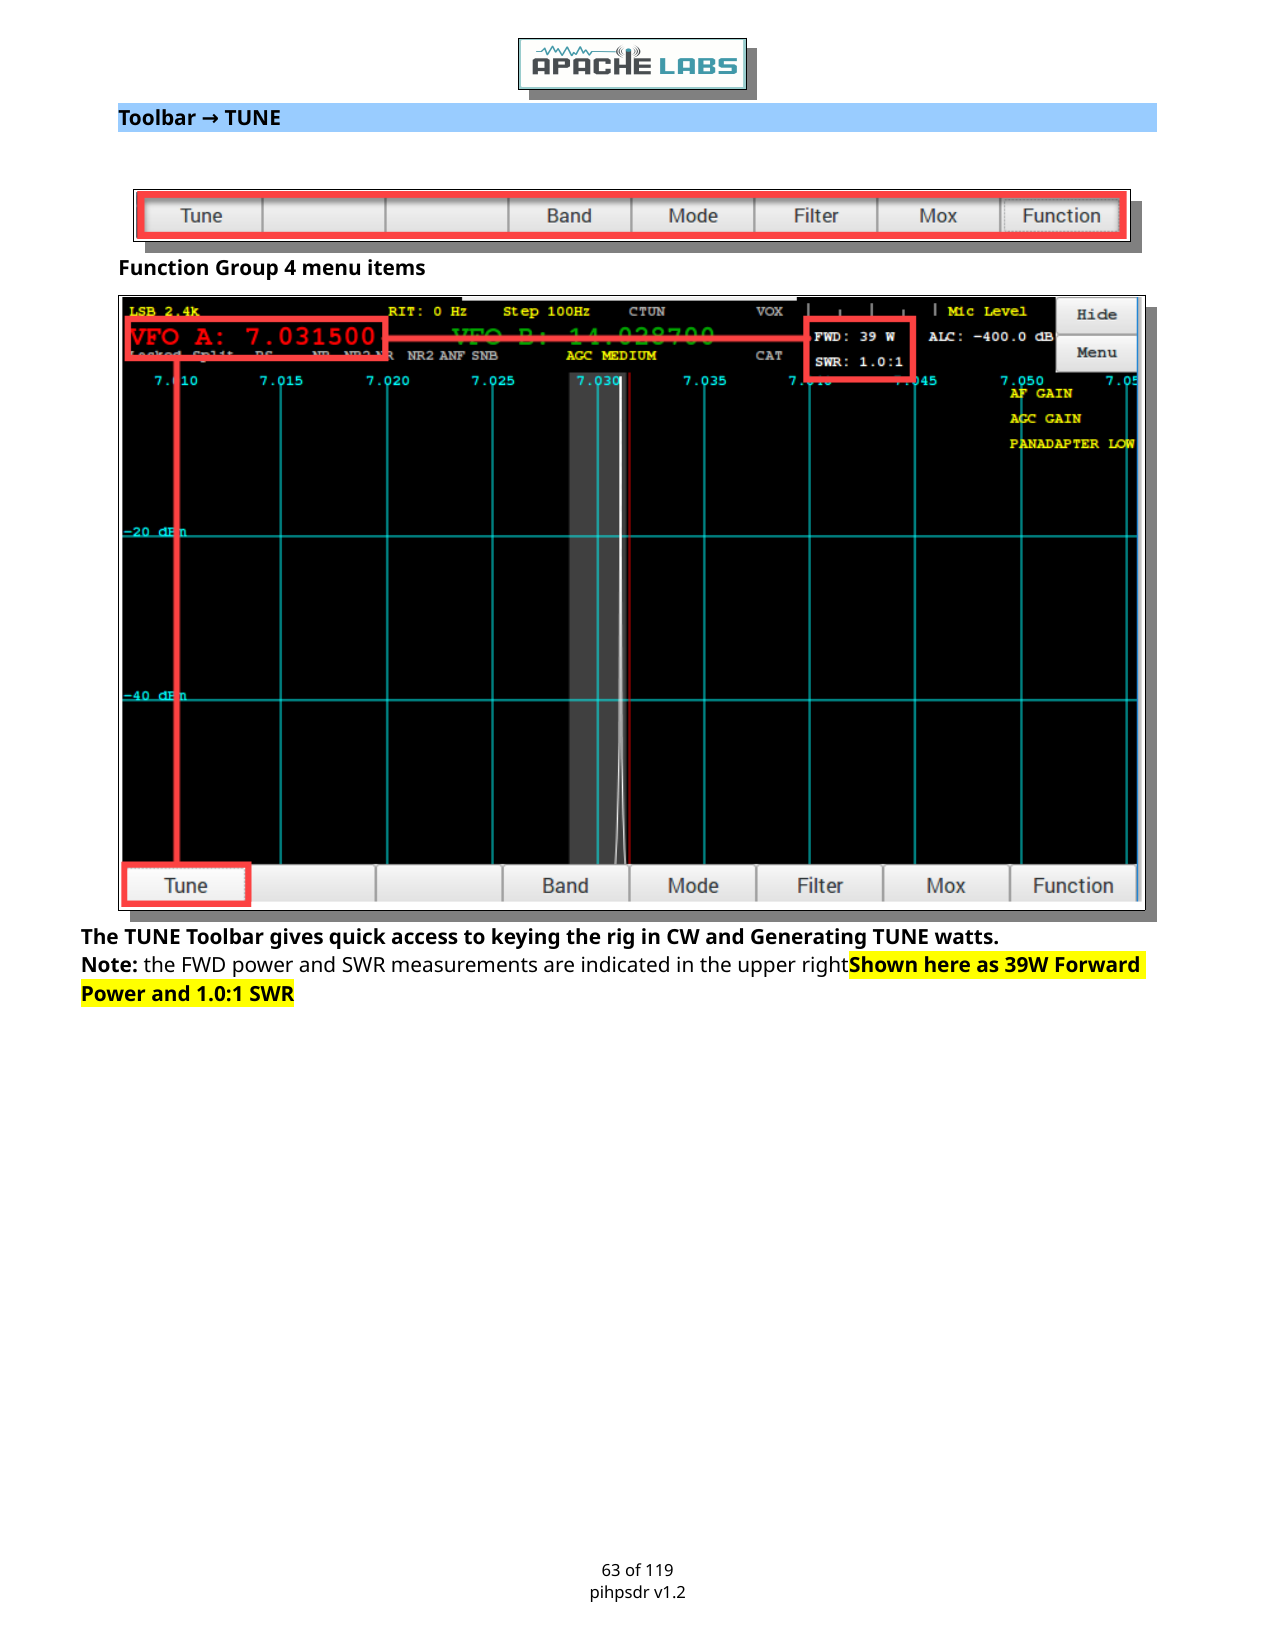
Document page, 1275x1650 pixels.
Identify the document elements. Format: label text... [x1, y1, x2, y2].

subtitle Toolbar → TUNE [118, 103, 1157, 132]
list Note: the FWD power and SWR measurements are indicated in the upper rightShown here as 39W Forward Power and 1.0:1 SWR [81, 951, 1157, 1007]
picture [136, 191, 1127, 239]
picture [521, 40, 744, 87]
list Function Group 4 menu items [118, 189, 1157, 282]
picture [121, 297, 1142, 907]
list The TUNE Toolbar gives quick access to keying the rig in CW and Generating TUNE watts. [81, 294, 1157, 951]
